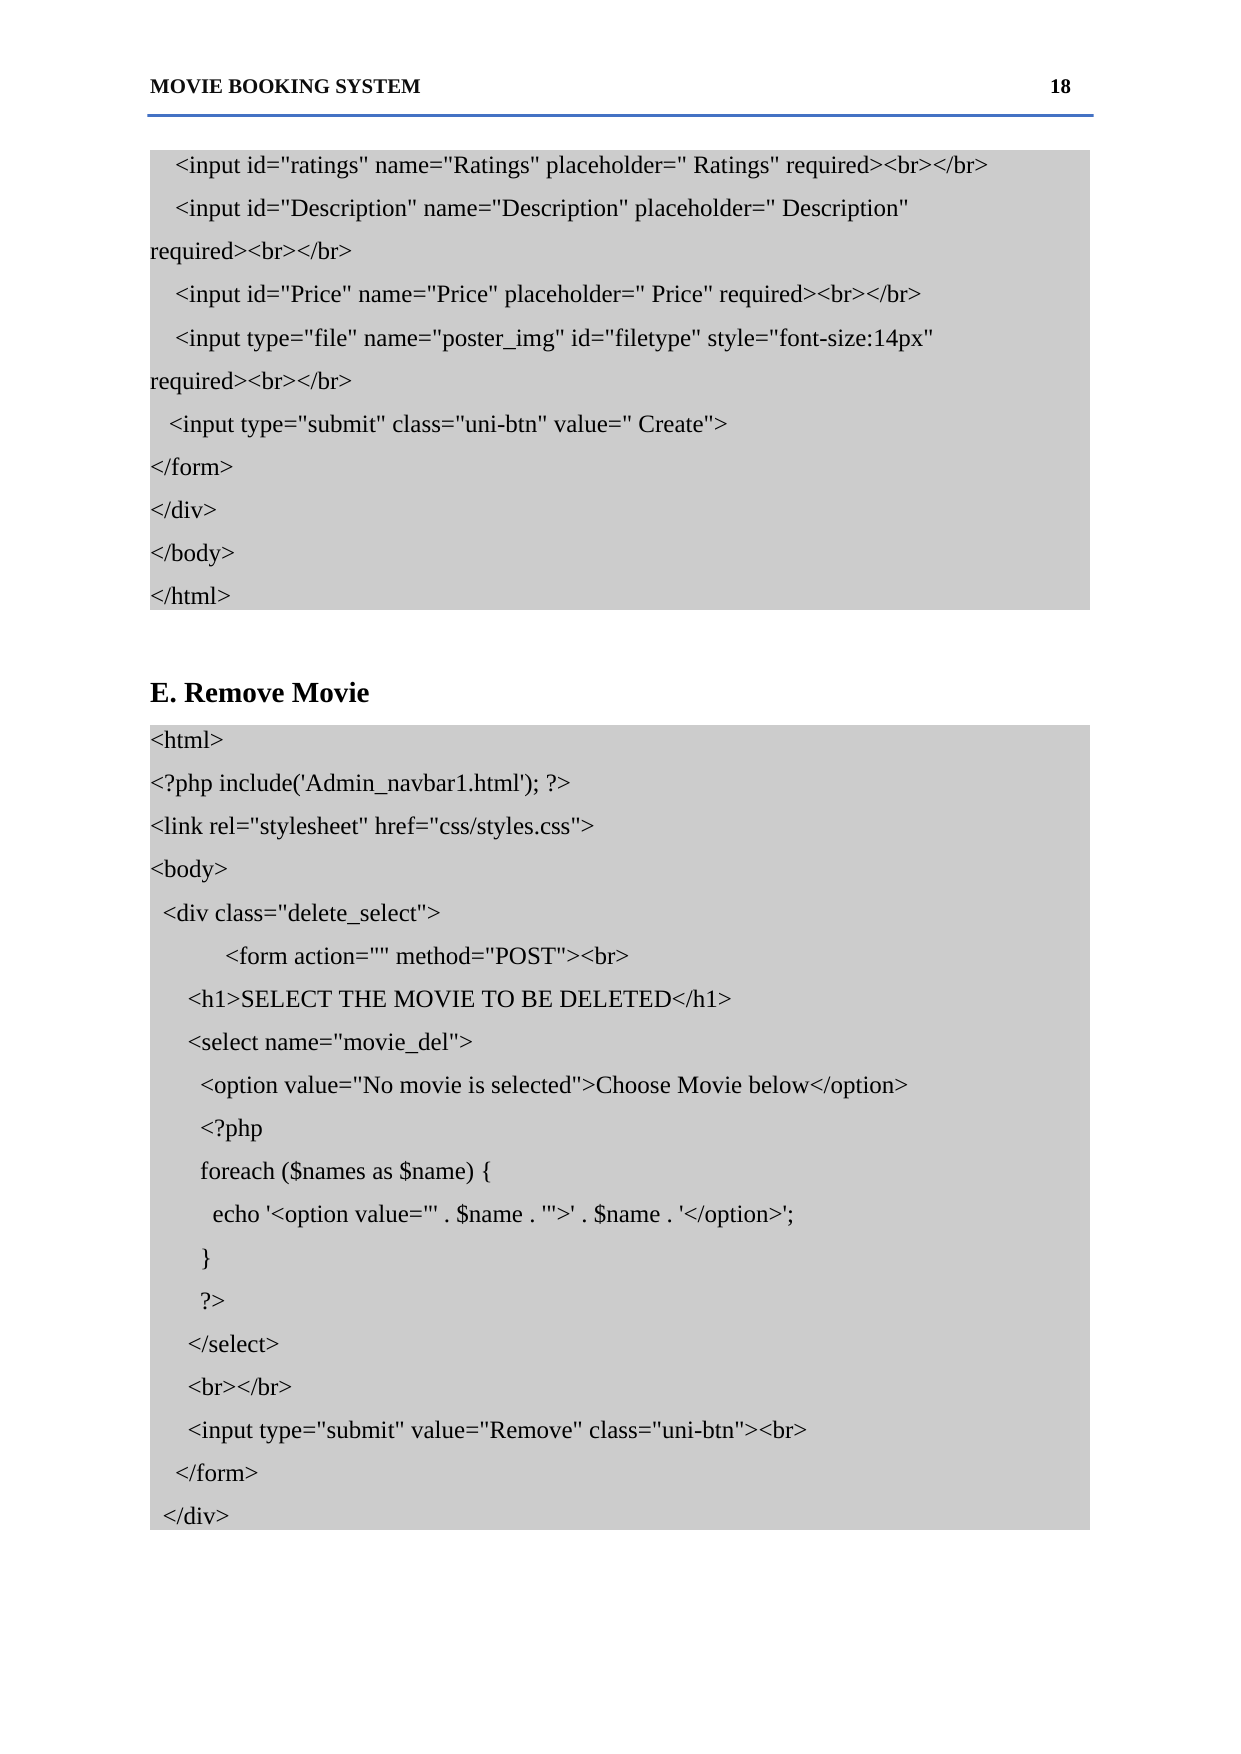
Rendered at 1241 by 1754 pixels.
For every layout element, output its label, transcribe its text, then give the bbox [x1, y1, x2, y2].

text <select name="movie_del"> [150, 1027, 1090, 1056]
text <h1>SELECT THE MOVIE TO BE DELETED</h1> [150, 984, 1090, 1013]
text </div> [150, 1501, 1090, 1530]
text ?> [150, 1286, 1090, 1314]
text <input type="submit" class="uni-btn" value=" Create"> [150, 409, 1090, 438]
text foreach ($names as $name) { [150, 1156, 1090, 1185]
text </body> [150, 538, 1090, 567]
text <input id="ratings" name="Ratings" placeholder=" Ratings" required><br></br> [150, 150, 1090, 179]
text <input id="Description" name="Description" placeholder=" Description" required><br></br> [150, 193, 1090, 265]
text <input type="submit" value="Remove" class="uni-btn"><br> [150, 1415, 1090, 1444]
text </form> [150, 1458, 1090, 1487]
text </form> [150, 452, 1090, 481]
text <option value="No movie is selected">Choose Movie below</option> [150, 1070, 1090, 1099]
text echo '<option value="' . $name . '">' . $name . '</option>'; [150, 1199, 1090, 1228]
text <form action="" method="POST"><br> [150, 941, 1090, 969]
text </div> [150, 495, 1090, 524]
text } [150, 1243, 1090, 1271]
text <?php include('Admin_navbar1.html'); ?> [150, 768, 1090, 797]
text </select> [150, 1329, 1090, 1358]
text <html> [150, 725, 1090, 754]
text <?php [150, 1113, 1090, 1142]
text <body> [150, 854, 1090, 883]
text </html> [150, 581, 1090, 610]
text <input id="Price" name="Price" placeholder=" Price" required><br></br> [150, 279, 1090, 308]
text <br></br> [150, 1372, 1090, 1401]
text <input type="file" name="poster_img" id="filetype" style="font-size:14px" required><br></br> [150, 323, 1090, 394]
text E. Remove Movie [150, 675, 1090, 708]
text <div class="delete_select"> [150, 898, 1090, 926]
text <link rel="stylesheet" href="css/styles.css"> [150, 811, 1090, 840]
